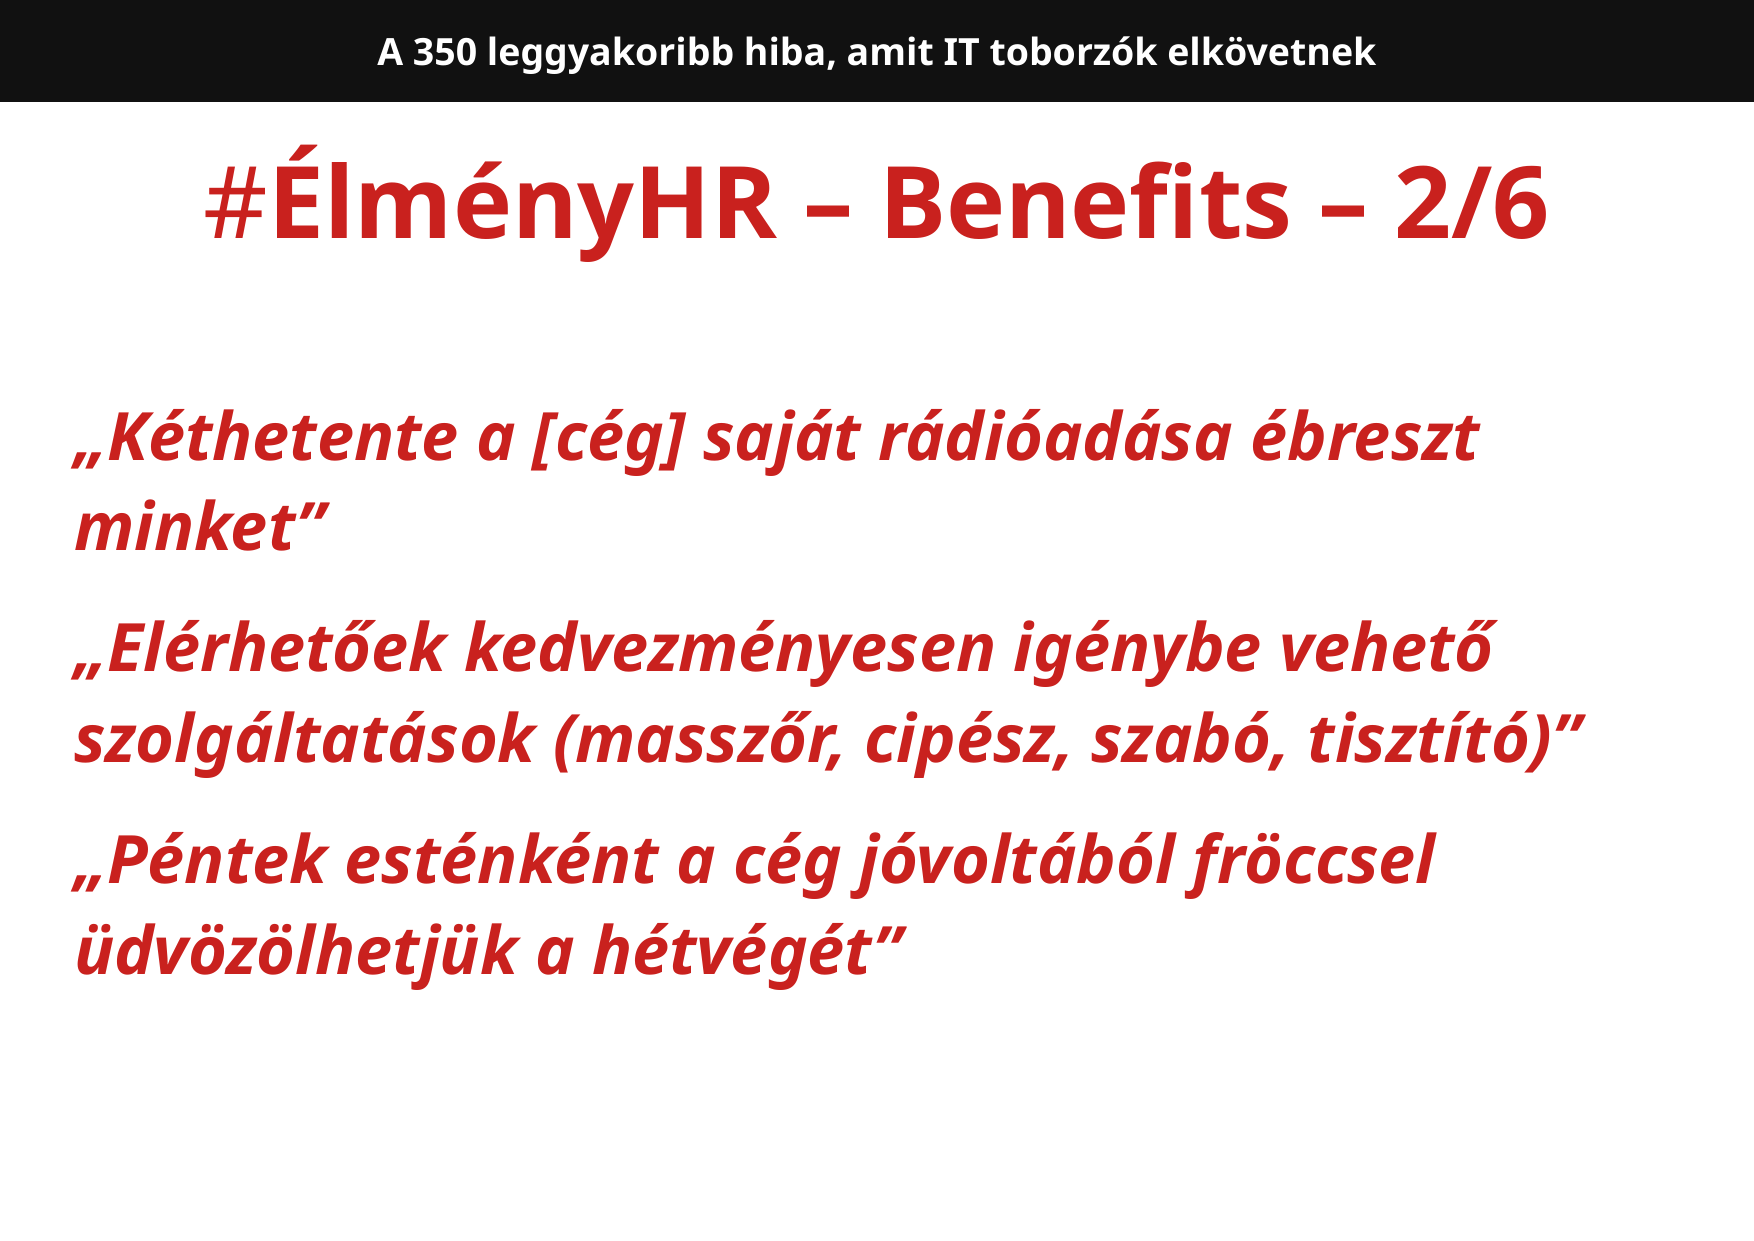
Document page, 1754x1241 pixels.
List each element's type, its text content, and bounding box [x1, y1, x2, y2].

text „Kéthetente a [cég] saját rádióadása ébreszt minket” [74, 389, 1754, 570]
text „Péntek esténként a cég jóvoltából fröccsel üdvözölhetjük a hétvégét” [74, 812, 1754, 994]
text „Elérhetőek kedvezményesen igénybe vehető szolgáltatások (masszőr, cipész, szabó, tisztító)” [74, 600, 1754, 782]
text #ÉlményHR – Benefits – 2/6 [0, 132, 1754, 268]
